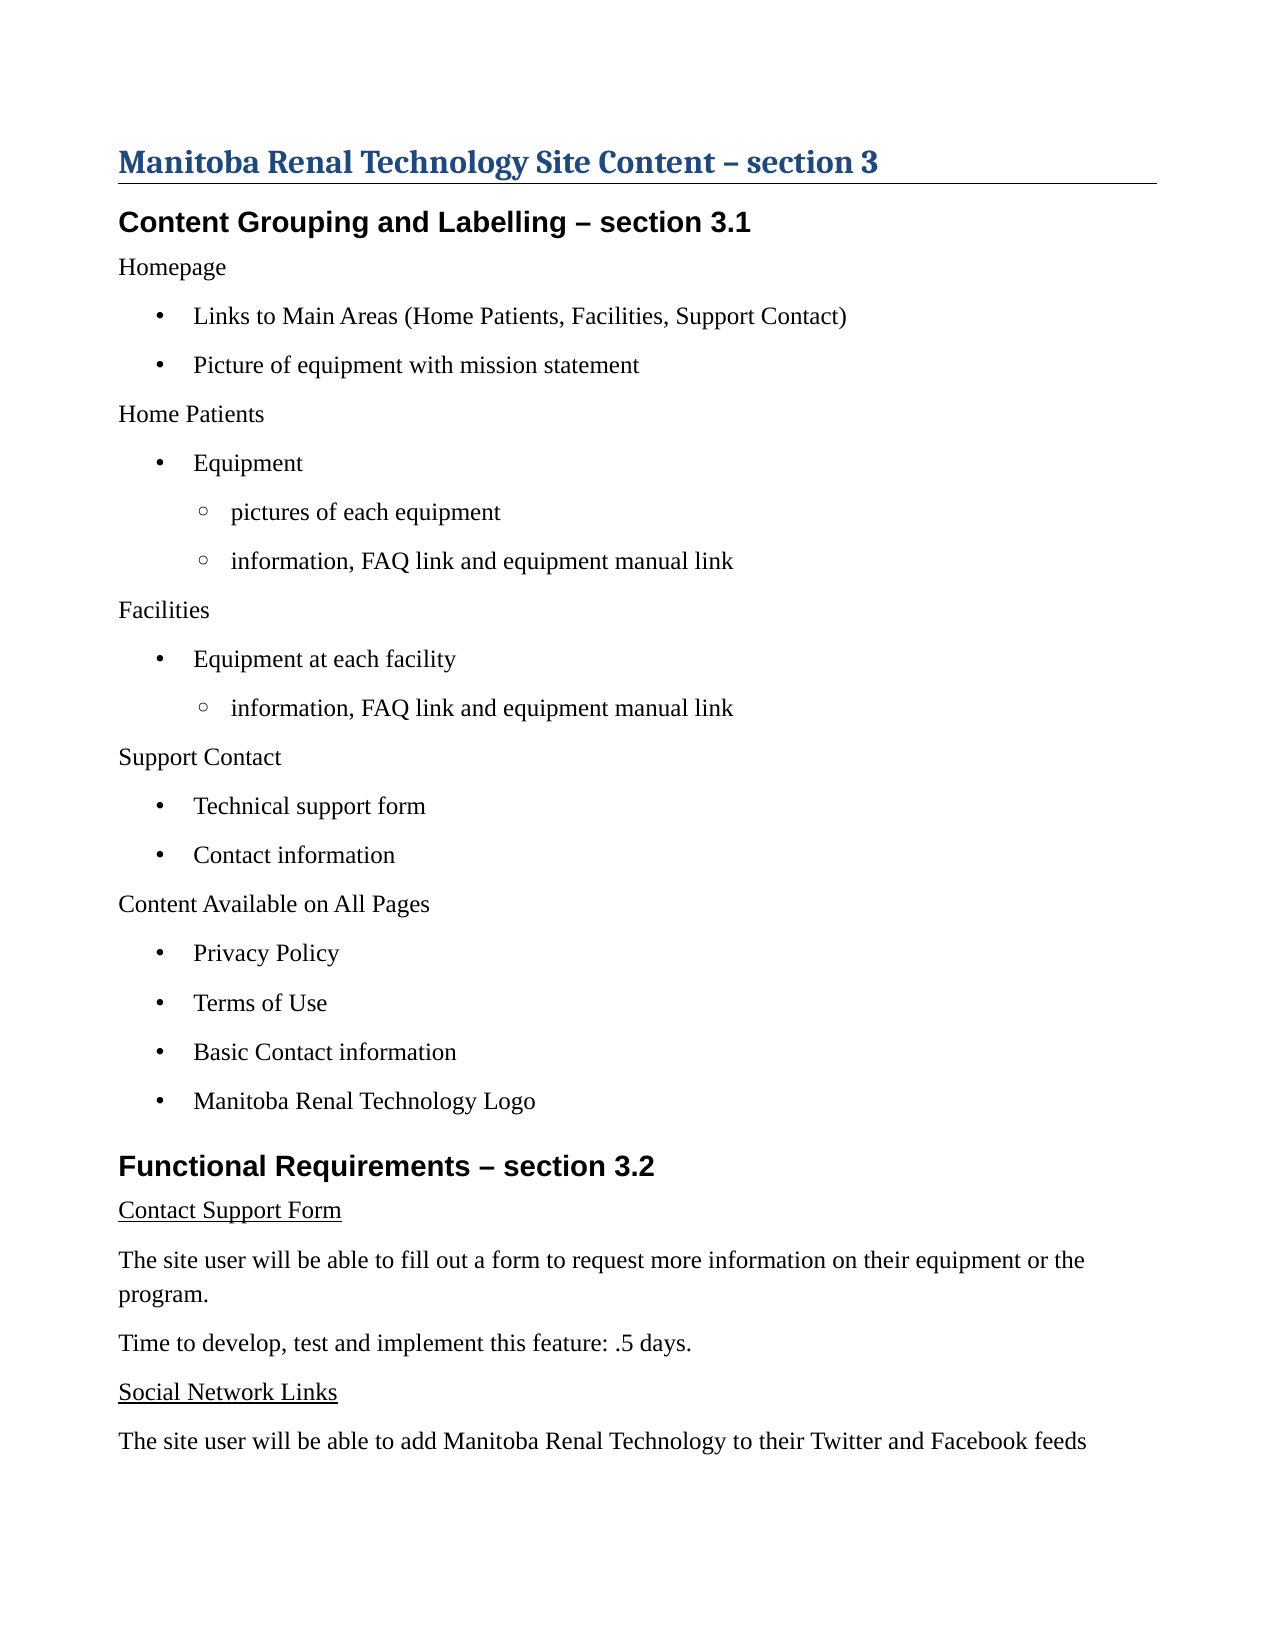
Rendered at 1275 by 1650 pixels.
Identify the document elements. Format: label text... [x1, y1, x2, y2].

subtitle Functional Requirements – section 3.2 [118, 1149, 1157, 1183]
list information, FAQ link and equipment manual link [193, 546, 1157, 575]
list Technical support form [156, 791, 1157, 820]
list pictures of each equipment [193, 497, 1157, 526]
list information, FAQ link and equipment manual link [193, 693, 1157, 722]
list Terms of Use [156, 988, 1157, 1016]
text Social Network Links [118, 1377, 1157, 1406]
text Content Available on All Pages [118, 889, 1157, 918]
list Contact information [156, 840, 1157, 869]
list Links to Main Areas (Home Patients, Facilities, Support Contact) [156, 301, 1157, 329]
text Home Patients [118, 399, 1157, 428]
list Equipment [156, 448, 1157, 477]
list Picture of equipment with mission statement [156, 350, 1157, 378]
list Privacy Policy [156, 938, 1157, 967]
subtitle Content Grouping and Labelling – section 3.1 [118, 205, 1157, 239]
text The site user will be able to add Manitoba Renal Technology to their Twitter and Facebook feeds [118, 1426, 1157, 1455]
list Manitoba Renal Technology Logo [156, 1086, 1157, 1114]
text Contact Support Form [118, 1196, 1157, 1224]
text Support Contact [118, 742, 1157, 771]
text Homepage [118, 252, 1157, 280]
text Time to develop, test and implement this feature: .5 days. [118, 1328, 1157, 1357]
text The site user will be able to fill out a form to request more information on their equipment or the program. [118, 1245, 1157, 1308]
list Basic Contact information [156, 1037, 1157, 1065]
list Equipment at each facility [156, 644, 1157, 673]
text Facilities [118, 595, 1157, 624]
subtitle Manitoba Renal Technology Site Content – section 3 [118, 143, 1157, 183]
